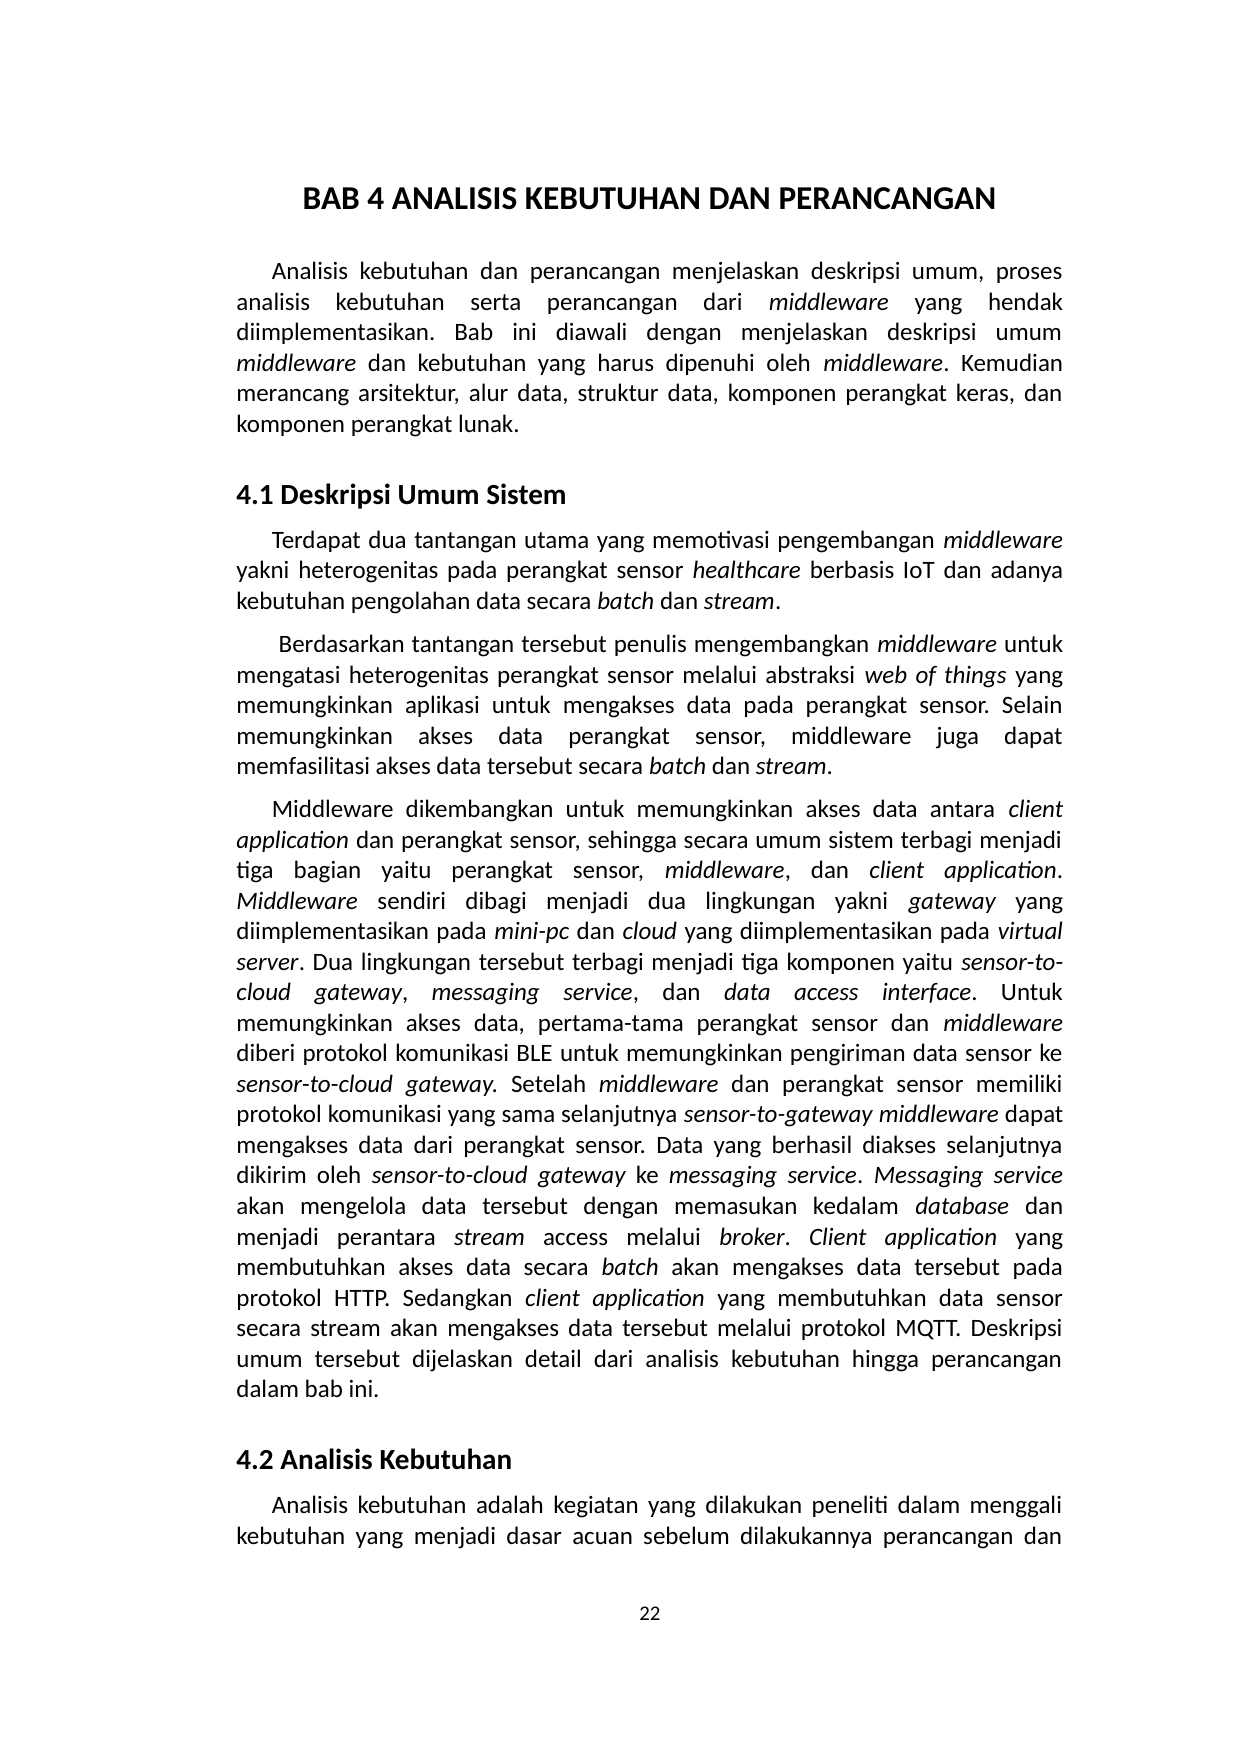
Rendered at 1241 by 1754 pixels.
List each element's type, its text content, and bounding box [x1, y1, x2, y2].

subtitle ANALISIS KEBUTUHAN DAN PERANCANGAN [236, 177, 1063, 218]
text Middleware dikembangkan untuk memungkinkan akses data antara client application dan perangkat sensor, sehingga secara umum sistem terbagi menjadi tiga bagian yaitu perangkat sensor, middleware, dan client application. Middleware sendiri dibagi menjadi dua lingkungan yakni gateway yang diimplementasikan pada mini-pc dan cloud yang diimplementasikan pada virtual server. Dua lingkungan tersebut terbagi menjadi tiga komponen yaitu sensor-to-cloud gateway, messaging service, dan data access interface. Untuk memungkinkan akses data, pertama-tama perangkat sensor dan middleware diberi protokol komunikasi BLE untuk memungkinkan pengiriman data sensor ke sensor-to-cloud gateway. Setelah middleware dan perangkat sensor memiliki protokol komunikasi yang sama selanjutnya sensor-to-gateway middleware dapat mengakses data dari perangkat sensor. Data yang berhasil diakses selanjutnya dikirim oleh sensor-to-cloud gateway ke messaging service. Messaging service akan mengelola data tersebut dengan memasukan kedalam database dan menjadi perantara stream access melalui broker. Client application yang membutuhkan akses data secara batch akan mengakses data tersebut pada protokol HTTP. Sedangkan client application yang membutuhkan data sensor secara stream akan mengakses data tersebut melalui protokol MQTT. Deskripsi umum tersebut dijelaskan detail dari analisis kebutuhan hingga perancangan dalam bab ini. [236, 793, 1063, 1404]
text Analisis kebutuhan adalah kegiatan yang dilakukan peneliti dalam menggali kebutuhan yang menjadi dasar acuan sebelum dilakukannya perancangan dan [236, 1489, 1063, 1550]
text Analisis kebutuhan dan perancangan menjelaskan deskripsi umum, proses analisis kebutuhan serta perancangan dari middleware yang hendak diimplementasikan. Bab ini diawali dengan menjelaskan deskripsi umum middleware dan kebutuhan yang harus dipenuhi oleh middleware. Kemudian merancang arsitektur, alur data, struktur data, komponen perangkat keras, dan komponen perangkat lunak. [236, 255, 1063, 438]
subtitle Deskripsi Umum Sistem [236, 476, 1063, 512]
subtitle Analisis Kebutuhan [236, 1441, 1063, 1477]
text Terdapat dua tantangan utama yang memotivasi pengembangan middleware yakni heterogenitas pada perangkat sensor healthcare berbasis IoT dan adanya kebutuhan pengolahan data secara batch dan stream. [236, 524, 1063, 616]
text Berdasarkan tantangan tersebut penulis mengembangkan middleware untuk mengatasi heterogenitas perangkat sensor melalui abstraksi web of things yang memungkinkan aplikasi untuk mengakses data pada perangkat sensor. Selain memungkinkan akses data perangkat sensor, middleware juga dapat memfasilitasi akses data tersebut secara batch dan stream. [236, 628, 1063, 781]
